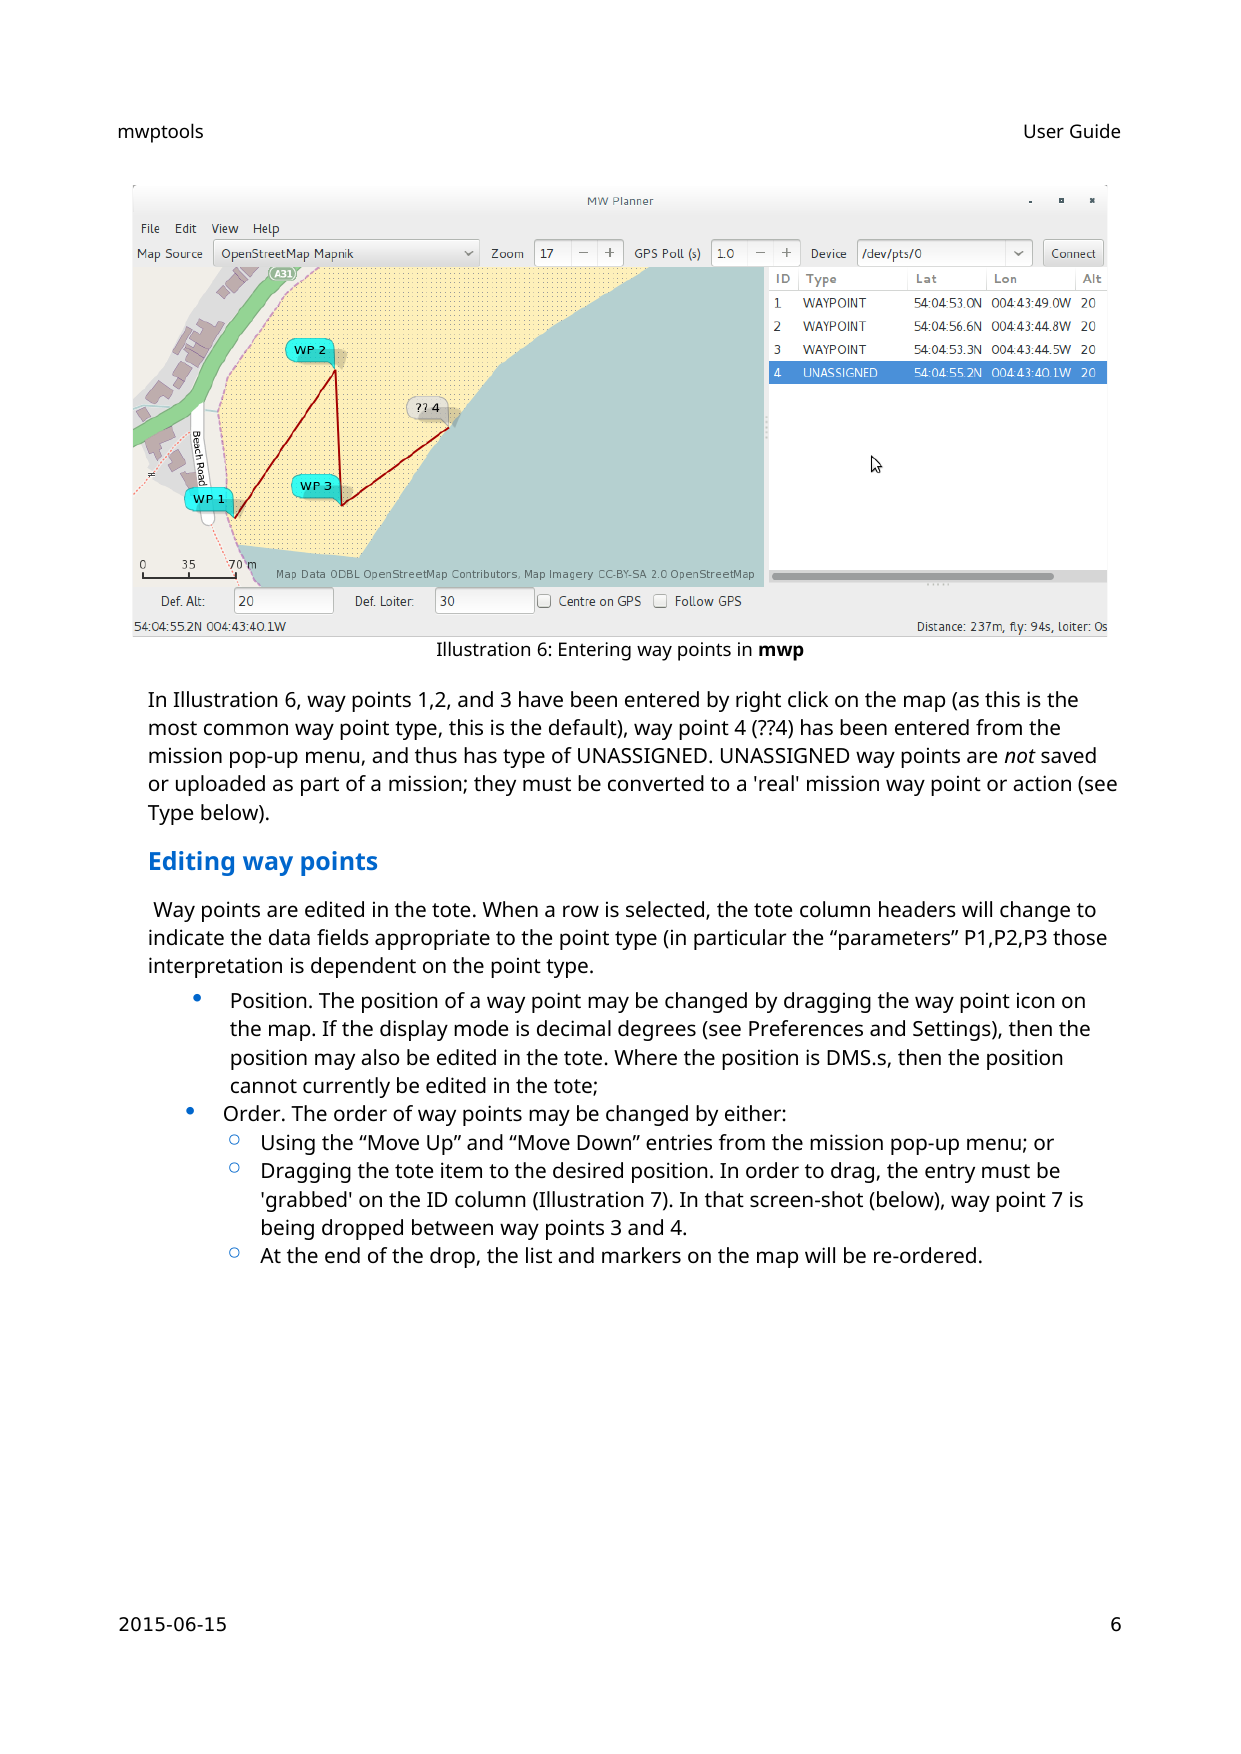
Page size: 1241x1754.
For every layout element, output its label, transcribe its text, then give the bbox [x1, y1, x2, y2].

picture [132, 185, 1108, 637]
text Illustration 6: Entering way points in mwp [133, 637, 1107, 662]
list Position. The position of a way point may be changed by dragging the way point icon on the map. If the display mode is decimal degrees (see Preferences and Settings), then the position may also be edited in the tote. Where the position is DMS.s, then the position cannot currently be edited in the tote; [192, 986, 1122, 1099]
text In Illustration 6, way points 1,2, and 3 have been entered by right click on the map (as this is the most common way point type, this is the default), way point 4 (??4) has been entered from the mission pop-up menu, and thus has type of UNASSIGNED. UNASSIGNED way points are not saved or uploaded as part of a mission; they must be converted to a 'real' mission way point or action (see Type below). [148, 685, 1122, 826]
list At the end of the drop, the list and markers on the map will be re-ordered. [223, 1241, 1122, 1270]
list Using the “Move Up” and “Move Down” entries from the mission pop-up menu; or [223, 1128, 1122, 1156]
list Dragging the tote item to the desired position. In order to drag, the entry must be 'grabbed' on the ID column (Illustration 7). In that screen-shot (below), way point 7 is being dropped between way points 3 and 4. [223, 1156, 1122, 1241]
text Way points are edited in the tote. When a row is selected, the tote column headers will change to indicate the data fields appropriate to the point type (in particular the “parameters” P1,P2,P3 those interpretation is dependent on the point type. [148, 895, 1122, 980]
list Order. The order of way points may be changed by either: [185, 1099, 1122, 1128]
subtitle Editing way points [148, 843, 1122, 877]
